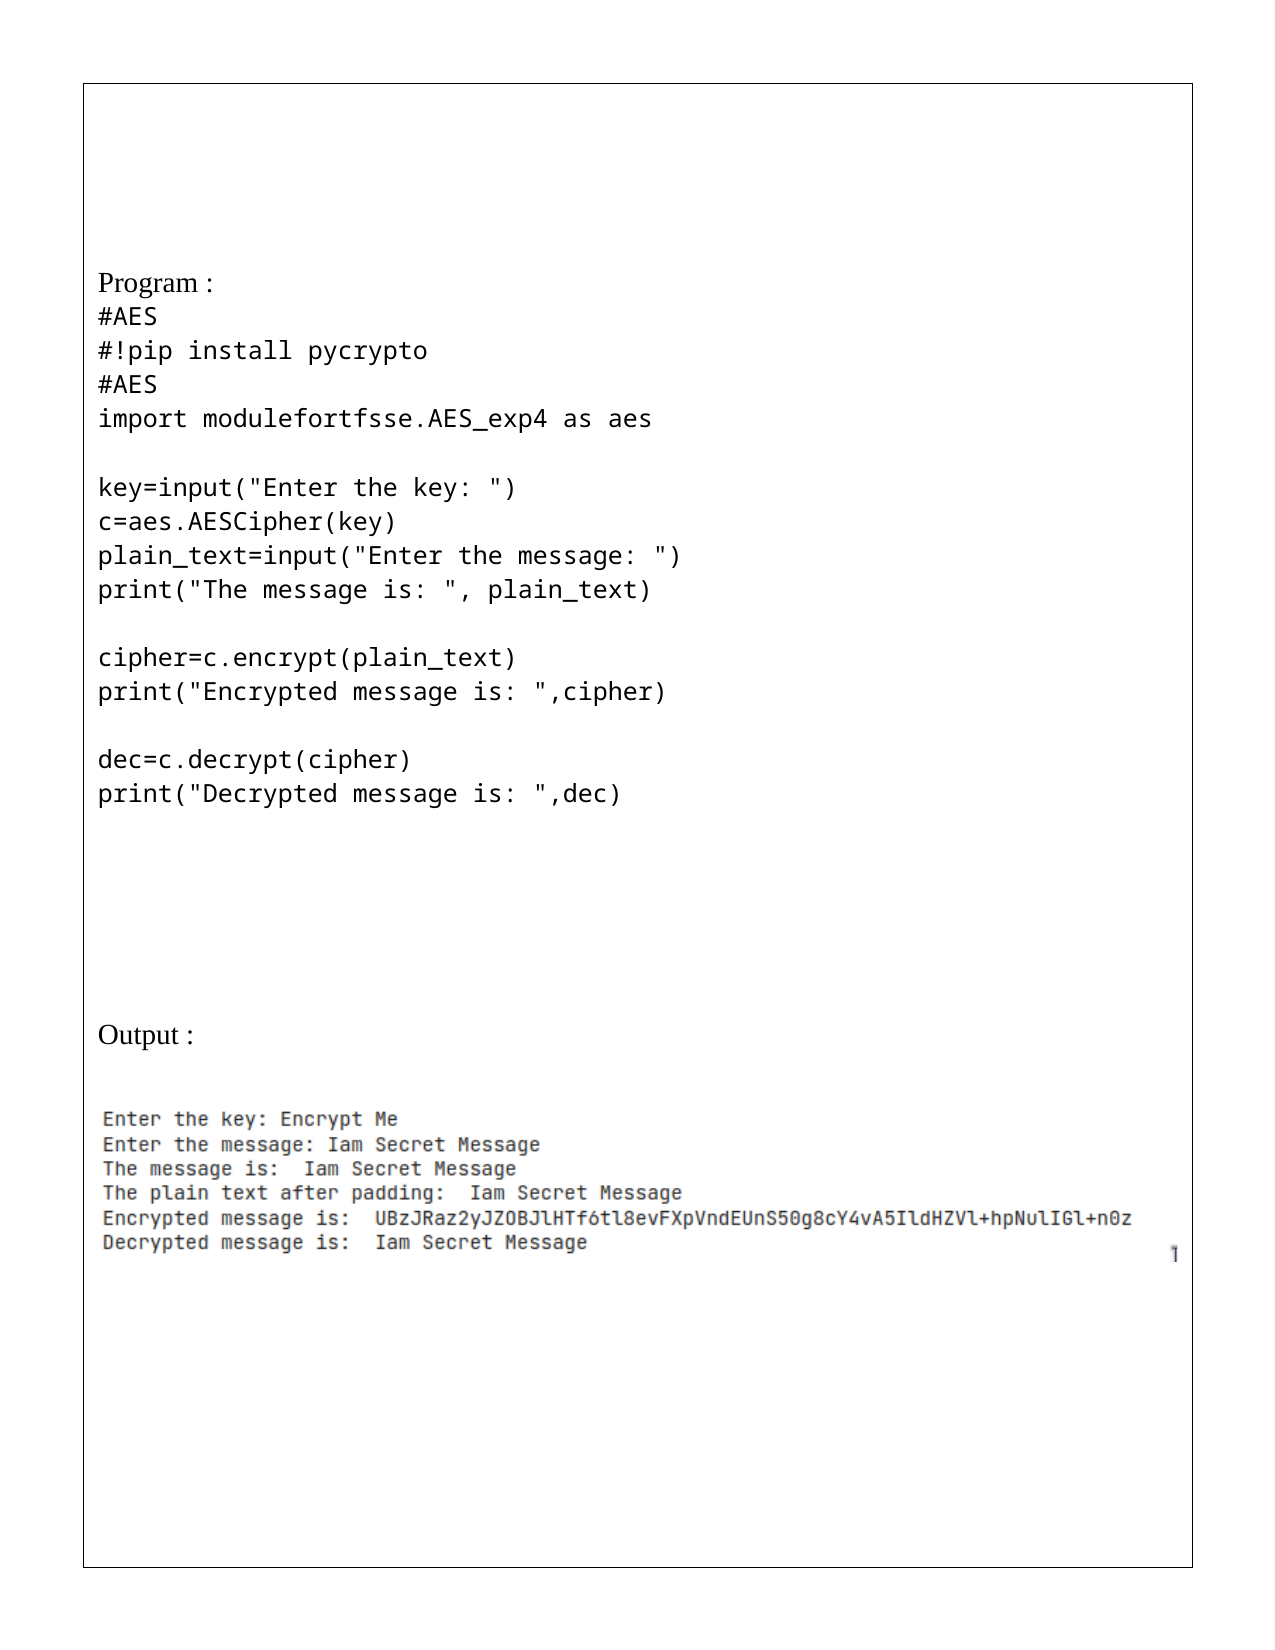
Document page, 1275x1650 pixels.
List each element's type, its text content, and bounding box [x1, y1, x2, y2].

text Program : [98, 265, 1177, 299]
text cipher=c.encrypt(plain_text) [98, 639, 1177, 673]
text #AES [98, 299, 1177, 333]
text print("Encrypted message is: ",cipher) [98, 673, 1177, 708]
text dec=c.decrypt(cipher) [98, 742, 1177, 776]
text print("Decrypted message is: ",dec) [98, 776, 1177, 810]
text plain_text=input("Enter the message: ") [98, 537, 1177, 571]
text print("The message is: ", plain_text) [98, 571, 1177, 605]
text c=aes.AESCipher(key) [98, 503, 1177, 537]
text #AES [98, 367, 1177, 401]
picture [97, 1102, 1178, 1262]
text key=input("Enter the key: ") [98, 469, 1177, 503]
text import modulefortfsse.AES_exp4 as aes [98, 401, 1177, 435]
text #!pip install pycrypto [98, 333, 1177, 367]
text Output : [98, 1017, 1177, 1051]
